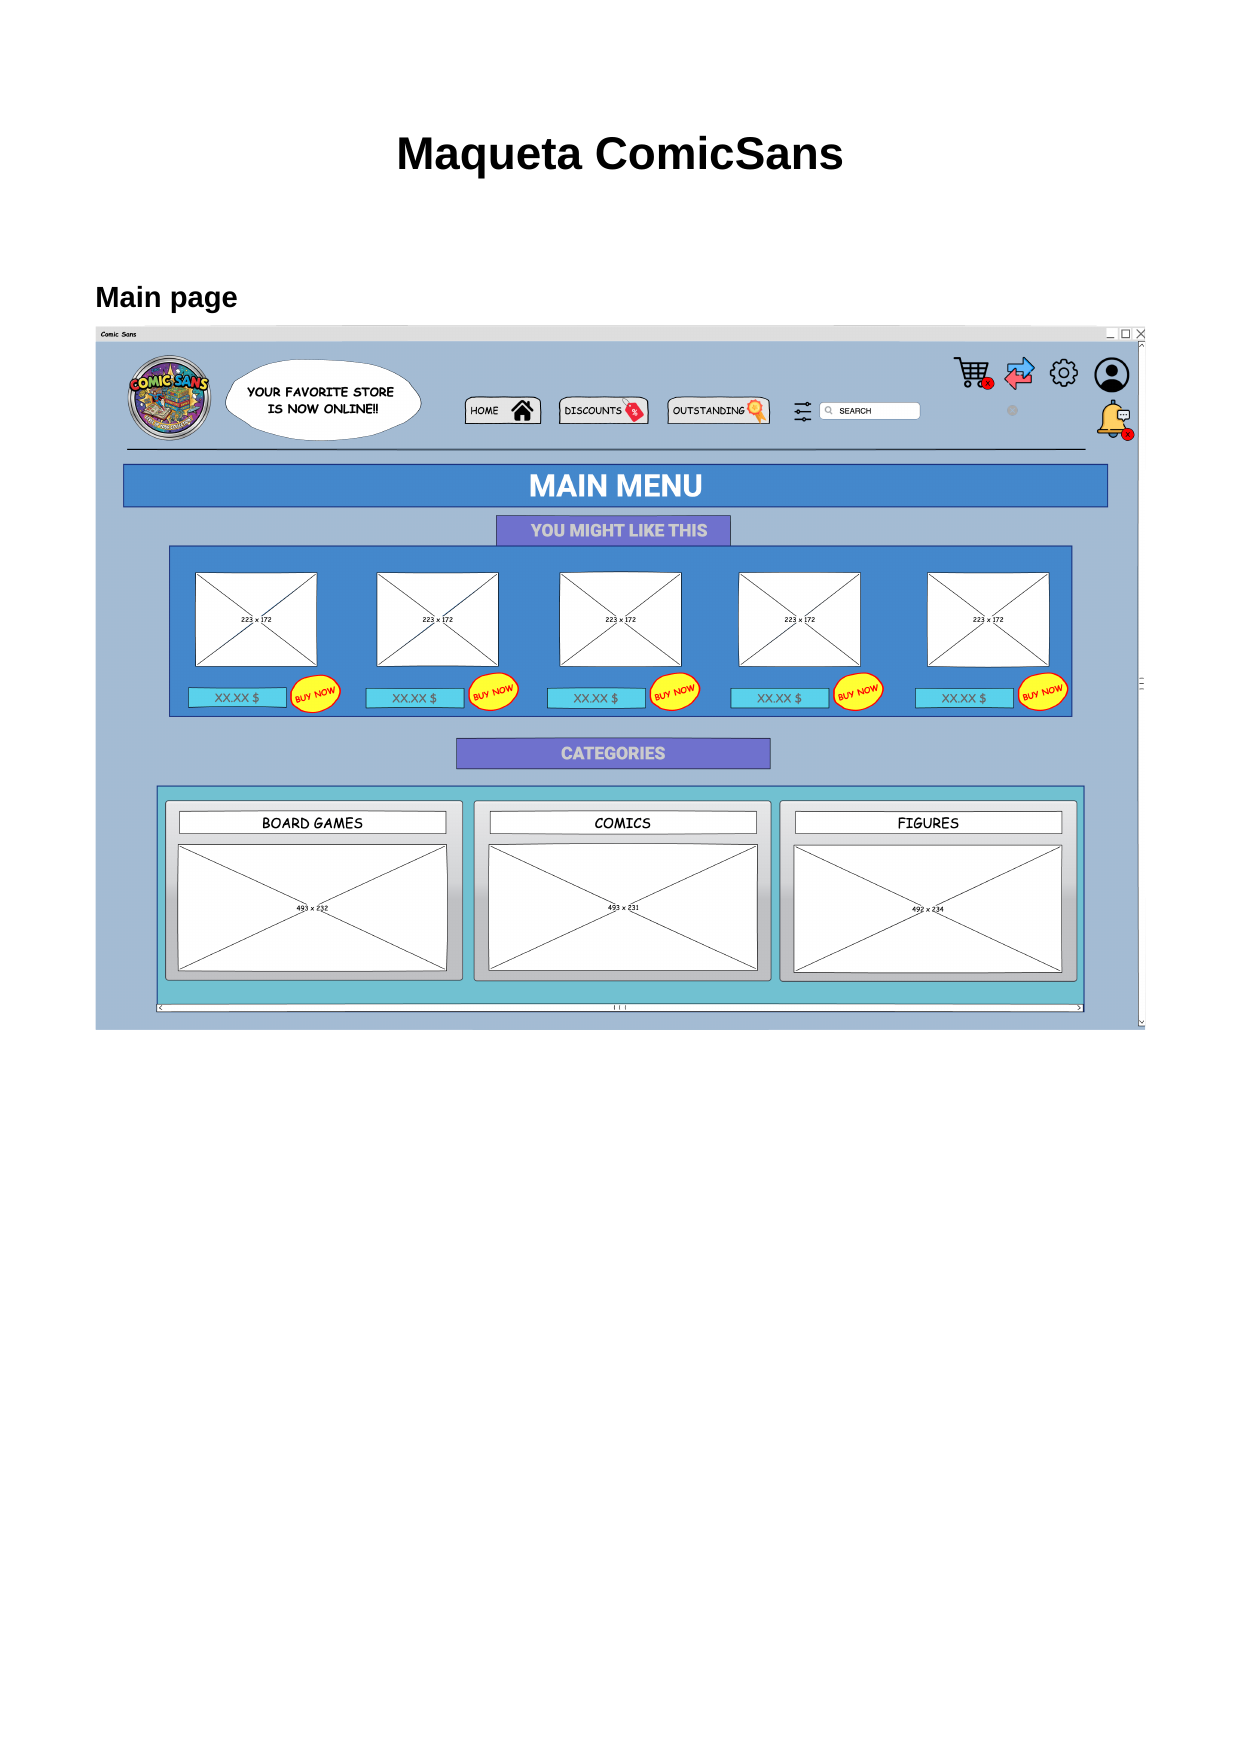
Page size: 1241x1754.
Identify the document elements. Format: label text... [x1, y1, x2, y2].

title Maqueta ComicSans [95, 127, 1145, 179]
subtitle Main page [95, 279, 1145, 313]
